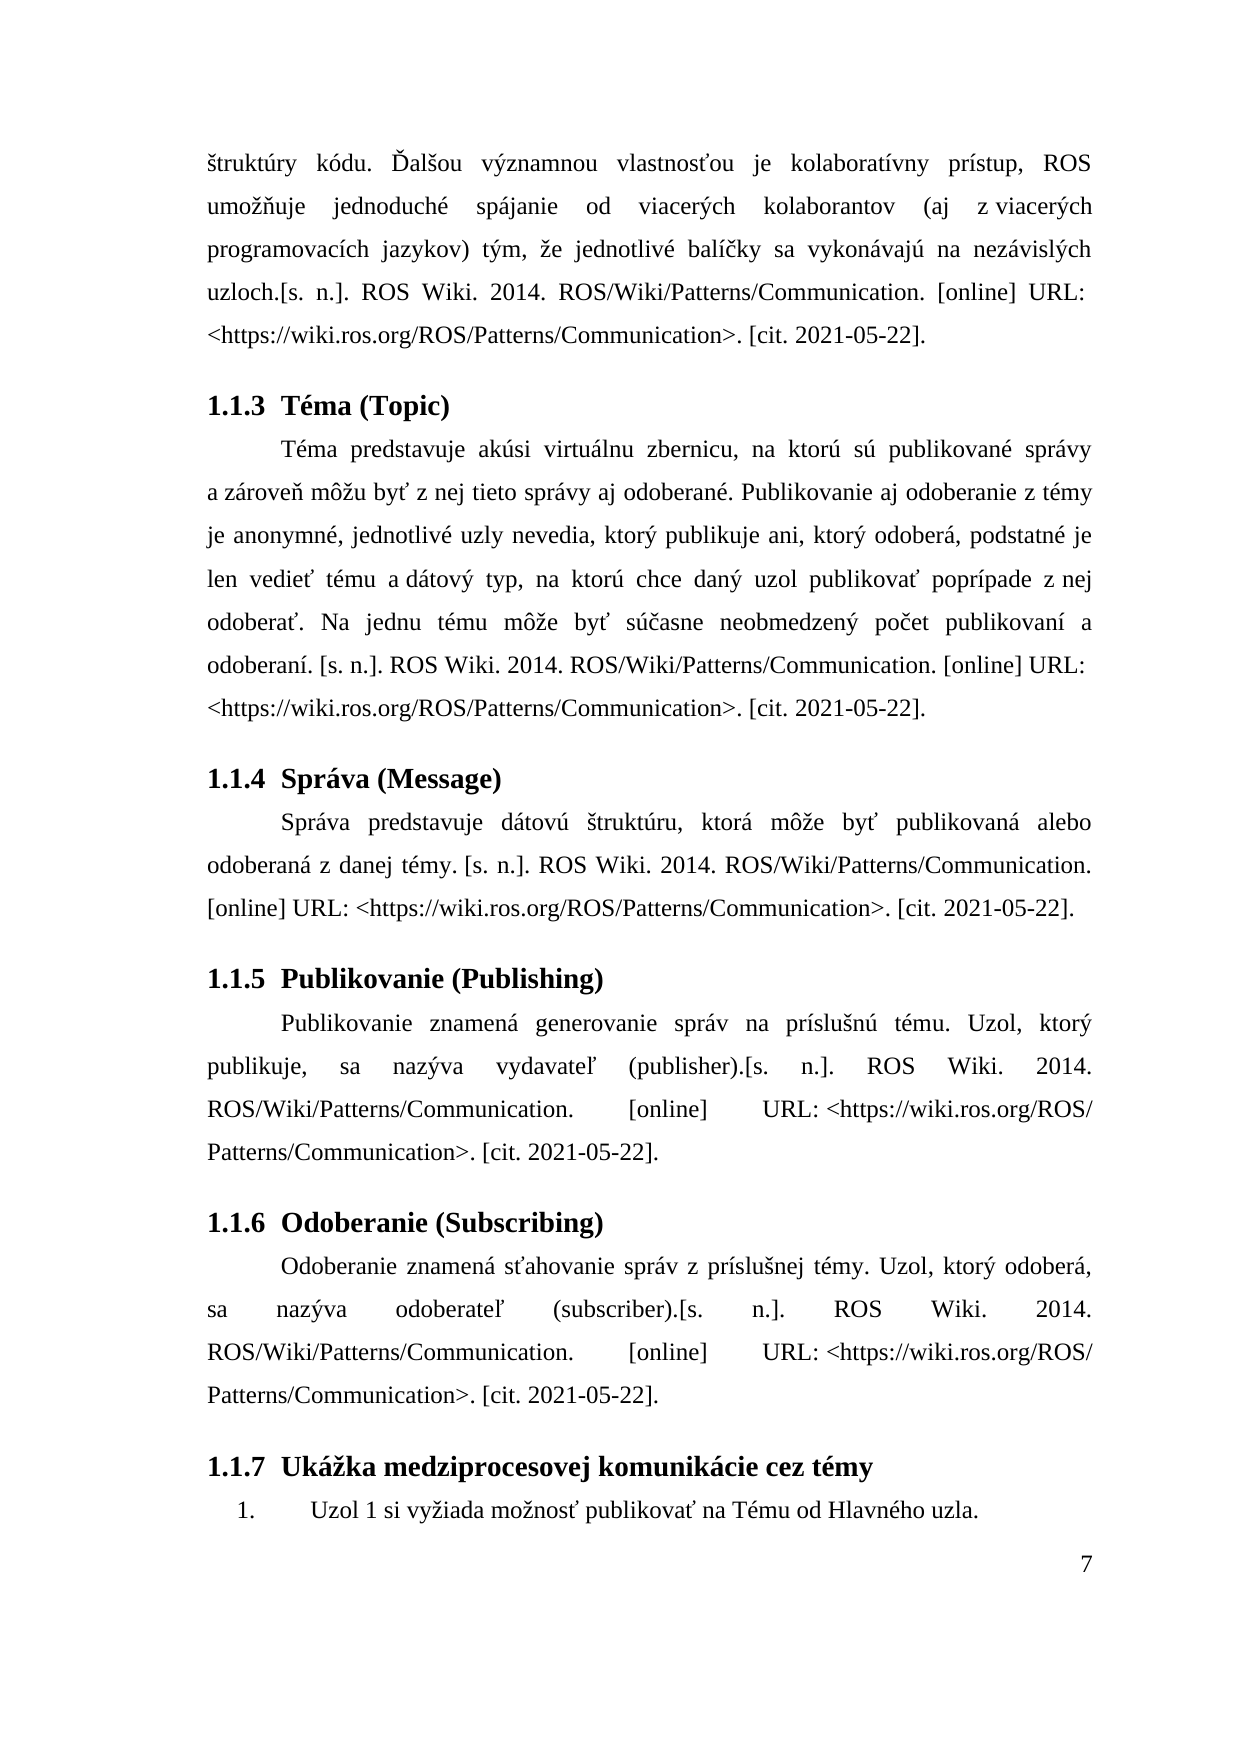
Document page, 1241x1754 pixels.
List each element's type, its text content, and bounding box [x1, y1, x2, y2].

text Uzol predstavuje samostatný proces, na ktorom sa vykonáva nejaký program. ROS je zameraný práve na prácu s paralelne existujúcimi uzlami, takáto konfigurácia prináša mnoho výhod. Medzi hlavné výhody patrí zvýšenie odolnosti voči chybám, pričom chyby sú izolované na jednotlivých uzloch, celkovo dochádza k zjednodušeniu štruktúry kódu. Ďalšou významnou vlastnosťou je kolaboratívny prístup, ROS umožňuje jednoduché spájanie od viacerých kolaborantov (aj z viacerých programovacích jazykov) tým, že jednotlivé balíčky sa vykonávajú na nezávislých uzloch.[5] [207, 148, 1092, 349]
text Odoberanie znamená sťahovanie správ z príslušnej témy. Uzol, ktorý odoberá, sa nazýva odoberateľ (subscriber).[5] [207, 1251, 1092, 1409]
subtitle Publikovanie (Publishing) [207, 962, 1092, 995]
text Téma predstavuje akúsi virtuálnu zbernicu, na ktorú sú publikované správy a zároveň môžu byť z nej tieto správy aj odoberané. Publikovanie aj odoberanie z témy je anonymné, jednotlivé uzly nevedia, ktorý publikuje ani, ktorý odoberá, podstatné je len vedieť tému a dátový typ, na ktorú chce daný uzol publikovať poprípade z nej odoberať. Na jednu tému môže byť súčasne neobmedzený počet publikovaní a odoberaní. [5] [207, 434, 1092, 722]
subtitle Téma (Topic) [207, 388, 1092, 422]
list Uzol 1 si vyžiada možnosť publikovať na Tému od Hlavného uzla. [236, 1495, 1092, 1523]
text Správa predstavuje dátovú štruktúru, ktorá môže byť publikovaná alebo odoberaná z danej témy. [5] [207, 807, 1092, 922]
subtitle Ukážka medziprocesovej komunikácie cez témy [207, 1449, 1092, 1482]
subtitle Odoberanie (Subscribing) [207, 1205, 1092, 1239]
text Publikovanie znamená generovanie správ na príslušnú tému. Uzol, ktorý publikuje, sa nazýva vydavateľ (publisher).[5] [207, 1008, 1092, 1166]
subtitle Správa (Message) [207, 761, 1092, 795]
